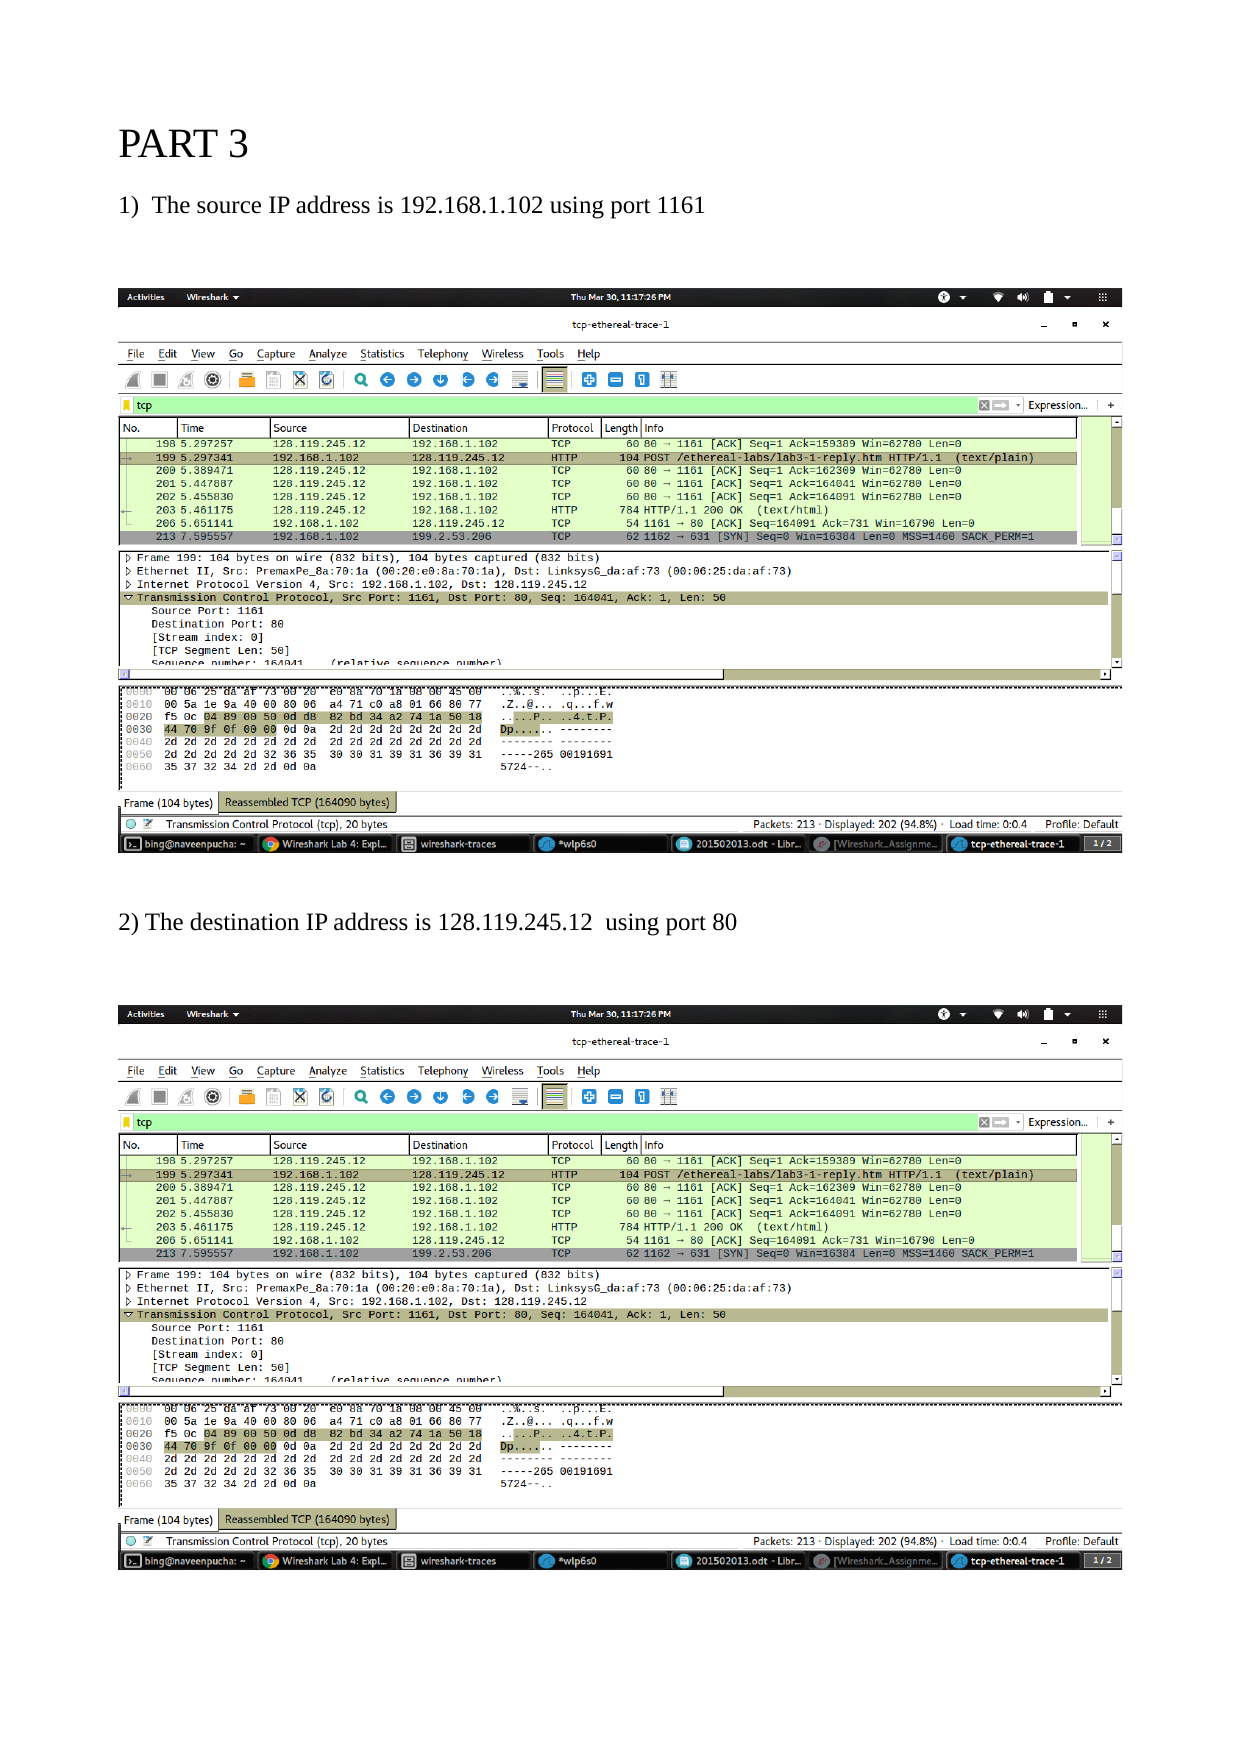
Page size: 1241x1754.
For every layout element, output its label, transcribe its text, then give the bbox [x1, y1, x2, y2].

text PART 3 [118, 118, 1122, 166]
picture [118, 1005, 1123, 1570]
picture [118, 288, 1123, 853]
text 1) The source IP address is 192.168.1.102 using port 1161 [118, 190, 1122, 219]
text 2) The destination IP address is 128.119.245.12 using port 80 [118, 907, 1122, 936]
